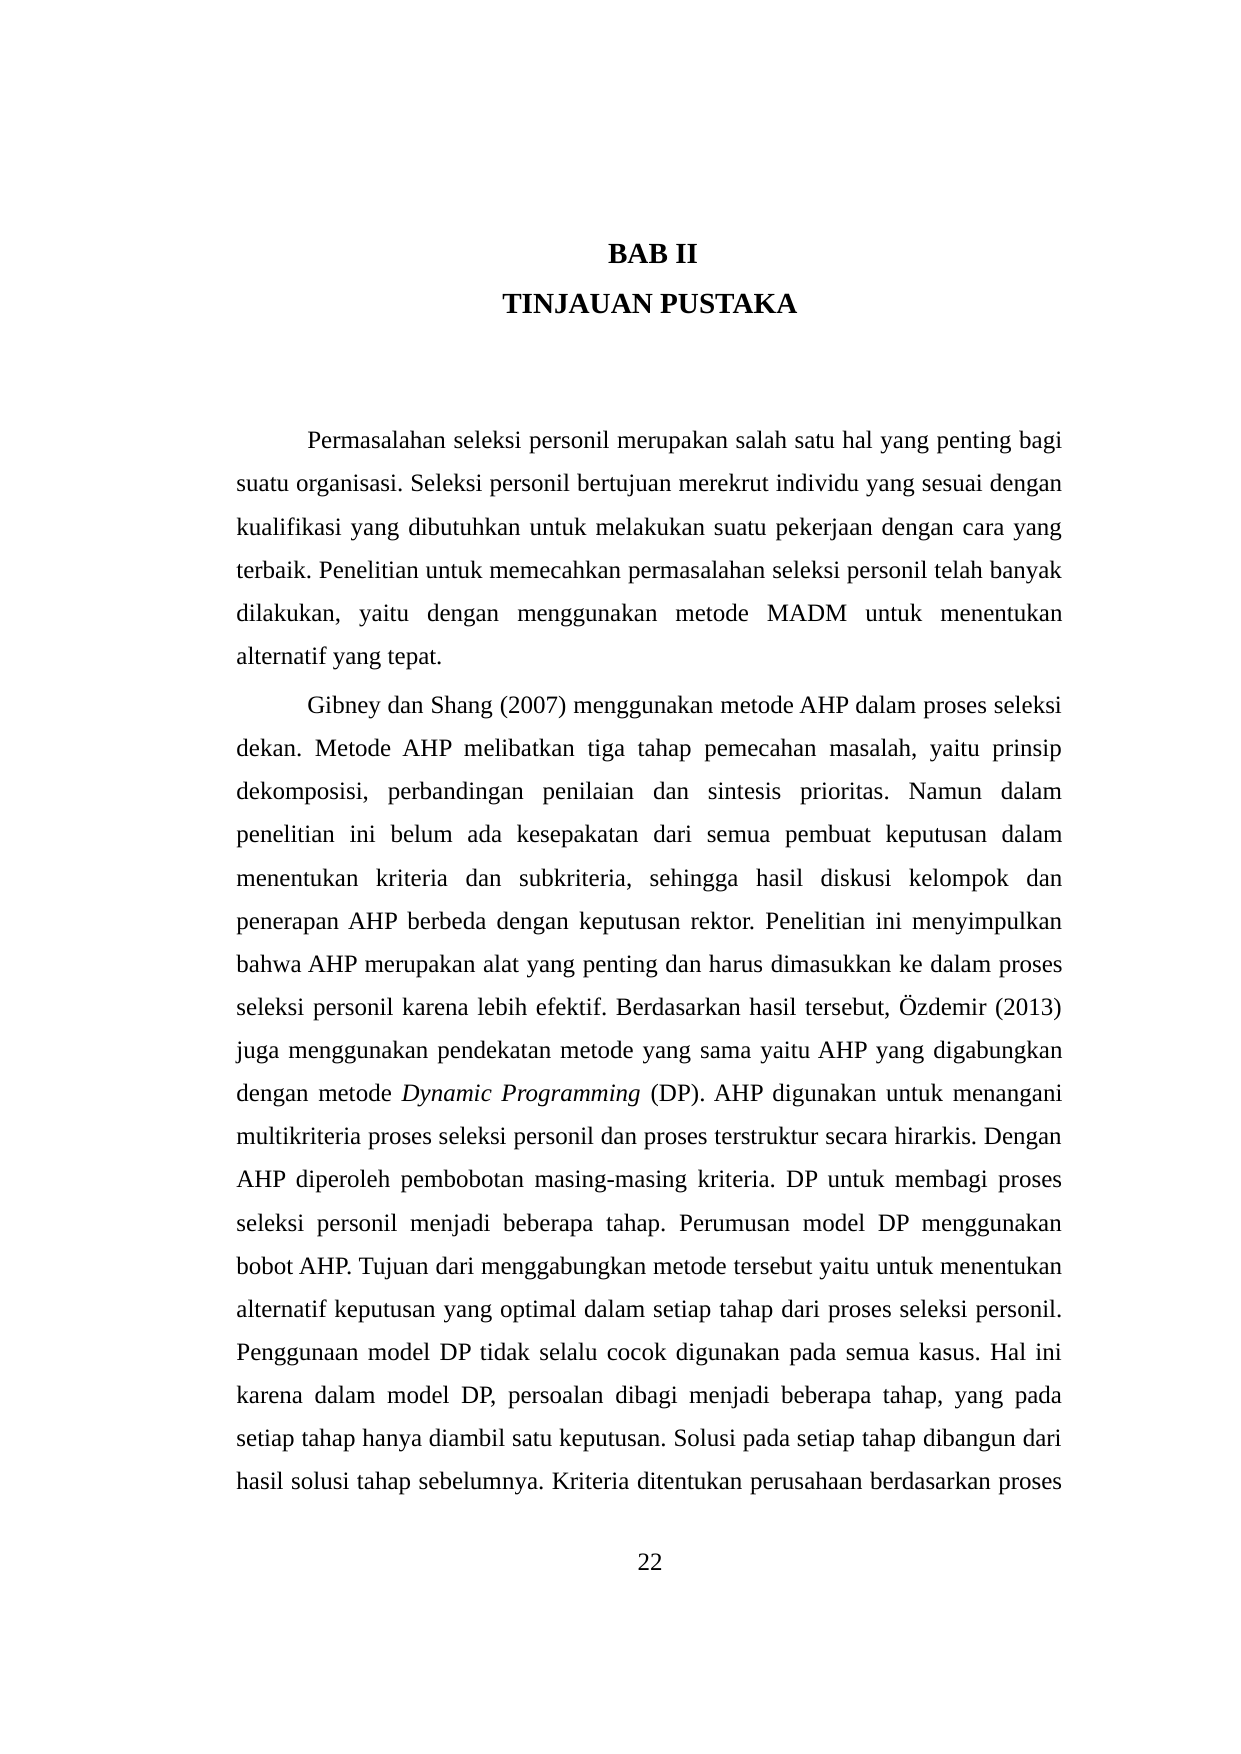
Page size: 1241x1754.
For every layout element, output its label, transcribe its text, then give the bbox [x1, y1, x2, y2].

text Permasalahan seleksi personil merupakan salah satu hal yang penting bagi suatu organisasi. Seleksi personil bertujuan merekrut individu yang sesuai dengan kualifikasi yang dibutuhkan untuk melakukan suatu pekerjaan dengan cara yang terbaik. Penelitian untuk memecahkan permasalahan seleksi personil telah banyak dilakukan, yaitu dengan menggunakan metode MADM untuk menentukan alternatif yang tepat. [236, 425, 1063, 670]
text Gibney dan Shang (2007) menggunakan metode AHP dalam proses seleksi dekan. Metode AHP melibatkan tiga tahap pemecahan masalah, yaitu prinsip dekomposisi, perbandingan penilaian dan sintesis prioritas. Namun dalam penelitian ini belum ada kesepakatan dari semua pembuat keputusan dalam menentukan kriteria dan subkriteria, sehingga hasil diskusi kelompok dan penerapan AHP berbeda dengan keputusan rektor. Penelitian ini menyimpulkan bahwa AHP merupakan alat yang penting dan harus dimasukkan ke dalam proses seleksi personil karena lebih efektif. Berdasarkan hasil tersebut, Özdemir (2013) juga menggunakan pendekatan metode yang sama yaitu AHP yang digabungkan dengan metode Dynamic Programming (DP). AHP digunakan untuk menangani multikriteria proses seleksi personil dan proses terstruktur secara hirarkis. Dengan AHP diperoleh pembobotan masing-masing kriteria. DP untuk membagi proses seleksi personil menjadi beberapa tahap. Perumusan model DP menggunakan bobot AHP. Tujuan dari menggabungkan metode tersebut yaitu untuk menentukan alternatif keputusan yang optimal dalam setiap tahap dari proses seleksi personil. Penggunaan model DP tidak selalu cocok digunakan pada semua kasus. Hal ini karena dalam model DP, persoalan dibagi menjadi beberapa tahap, yang pada setiap tahap hanya diambil satu keputusan. Solusi pada setiap tahap dibangun dari hasil solusi tahap sebelumnya. Kriteria ditentukan perusahaan berdasarkan proses [236, 690, 1063, 1495]
subtitle bab II TINJAUAN pustaka [236, 236, 1063, 320]
